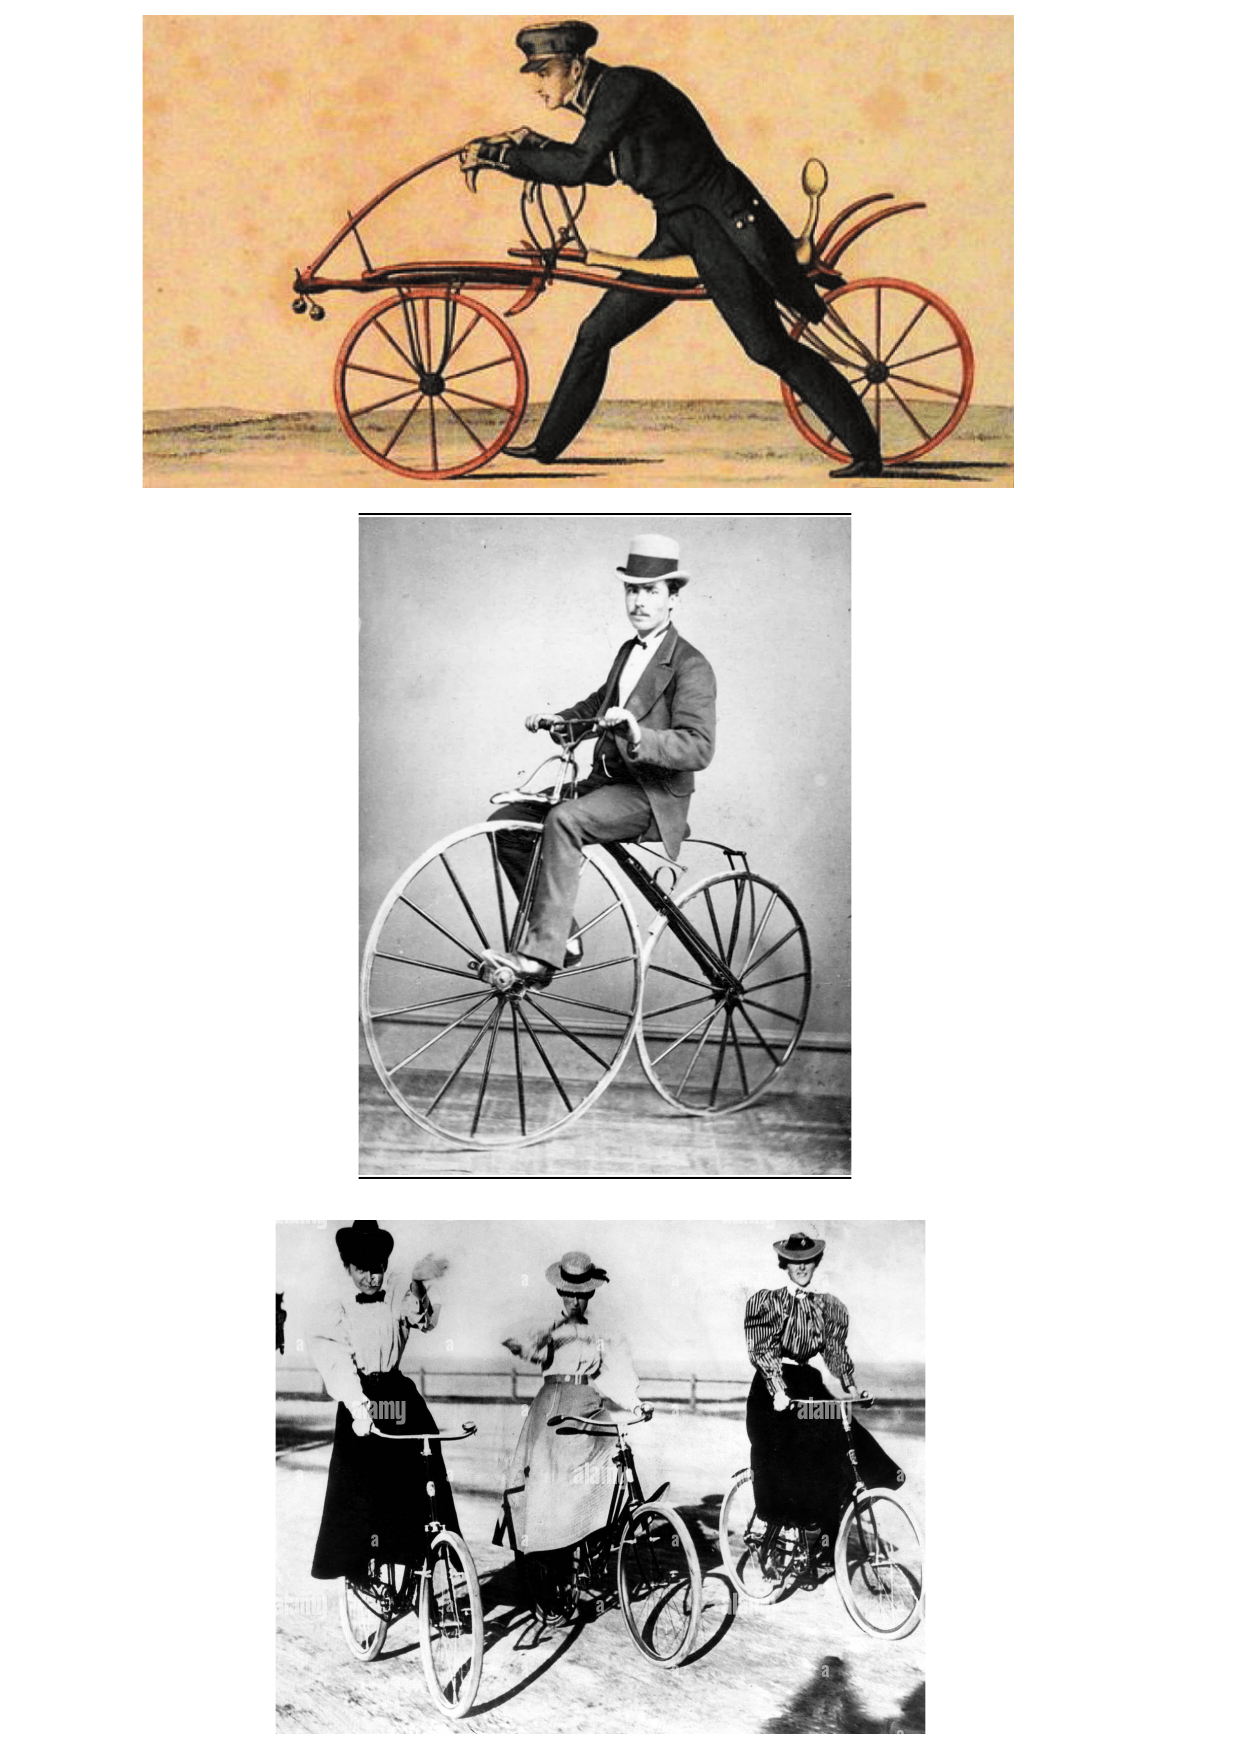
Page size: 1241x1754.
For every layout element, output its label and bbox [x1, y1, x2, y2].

picture [275, 1220, 926, 1734]
picture [142, 15, 1014, 488]
picture [358, 513, 852, 1179]
